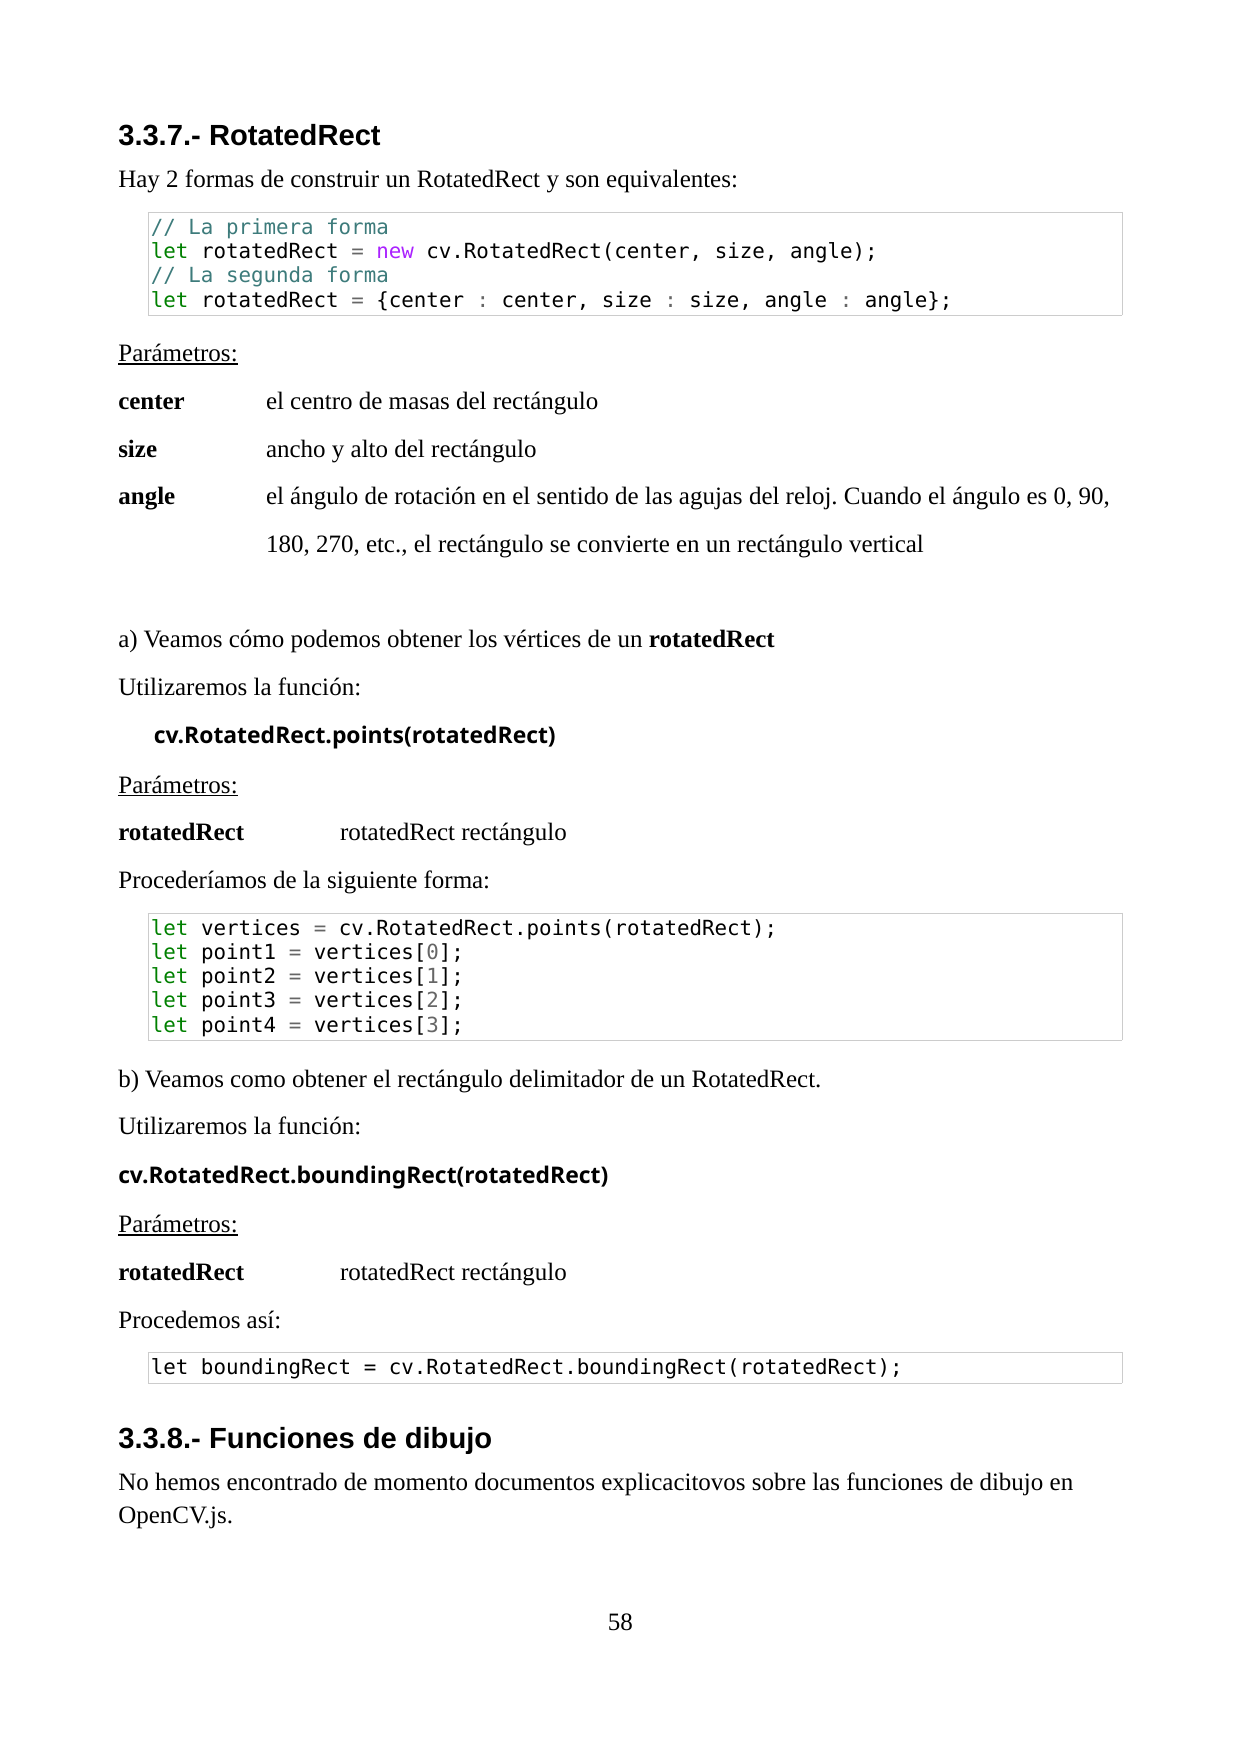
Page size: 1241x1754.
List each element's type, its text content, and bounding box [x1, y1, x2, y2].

text Parámetros: [118, 1209, 1122, 1238]
text Parámetros: [118, 338, 1122, 367]
text Utilizaremos la función: [118, 672, 1122, 701]
text let boundingRect = cv.RotatedRect.boundingRect(rotatedRect); [149, 1353, 1122, 1383]
text let rotatedRect = new cv.RotatedRect(center, size, angle); [149, 236, 1122, 260]
text let point4 = vertices[3]; [149, 1010, 1122, 1040]
text angle el ángulo de rotación en el sentido de las agujas del reloj. Cuando el ángulo es 0, 90, [118, 481, 1122, 510]
text let rotatedRect = {center : center, size : size, angle : angle}; [149, 284, 1122, 315]
text No hemos encontrado de momento documentos explicacitovos sobre las funciones de dibujo en OpenCV.js. [118, 1467, 1122, 1529]
text Parámetros: [118, 770, 1122, 799]
text a) Veamos cómo podemos obtener los vértices de un rotatedRect [118, 624, 1122, 653]
subtitle RotatedRect [118, 118, 1122, 152]
text b) Veamos como obtener el rectángulo delimitador de un RotatedRect. [118, 1064, 1122, 1092]
text 180, 270, etc., el rectángulo se convierte en un rectángulo vertical [118, 529, 1122, 558]
text Procedemos así: [118, 1305, 1122, 1333]
text let vertices = cv.RotatedRect.points(rotatedRect); [149, 914, 1122, 937]
text cv.RotatedRect.boundingRect(rotatedRect) [118, 1159, 1122, 1190]
text rotatedRect rotatedRect rectángulo [118, 1257, 1122, 1286]
text let point2 = vertices[1]; [149, 961, 1122, 986]
text Utilizaremos la función: [118, 1111, 1122, 1140]
subtitle Funciones de dibujo [118, 1421, 1122, 1454]
text let point3 = vertices[2]; [149, 986, 1122, 1010]
text let point1 = vertices[0]; [149, 937, 1122, 961]
text // La segunda forma [149, 260, 1122, 284]
text cv.RotatedRect.points(rotatedRect) [148, 719, 1122, 751]
text Procederíamos de la siguiente forma: [118, 865, 1122, 894]
text center el centro de masas del rectángulo [118, 386, 1122, 415]
text // La primera forma [149, 213, 1122, 236]
text Hay 2 formas de construir un RotatedRect y son equivalentes: [118, 164, 1122, 193]
text rotatedRect rotatedRect rectángulo [118, 817, 1122, 846]
text size ancho y alto del rectángulo [118, 434, 1122, 462]
